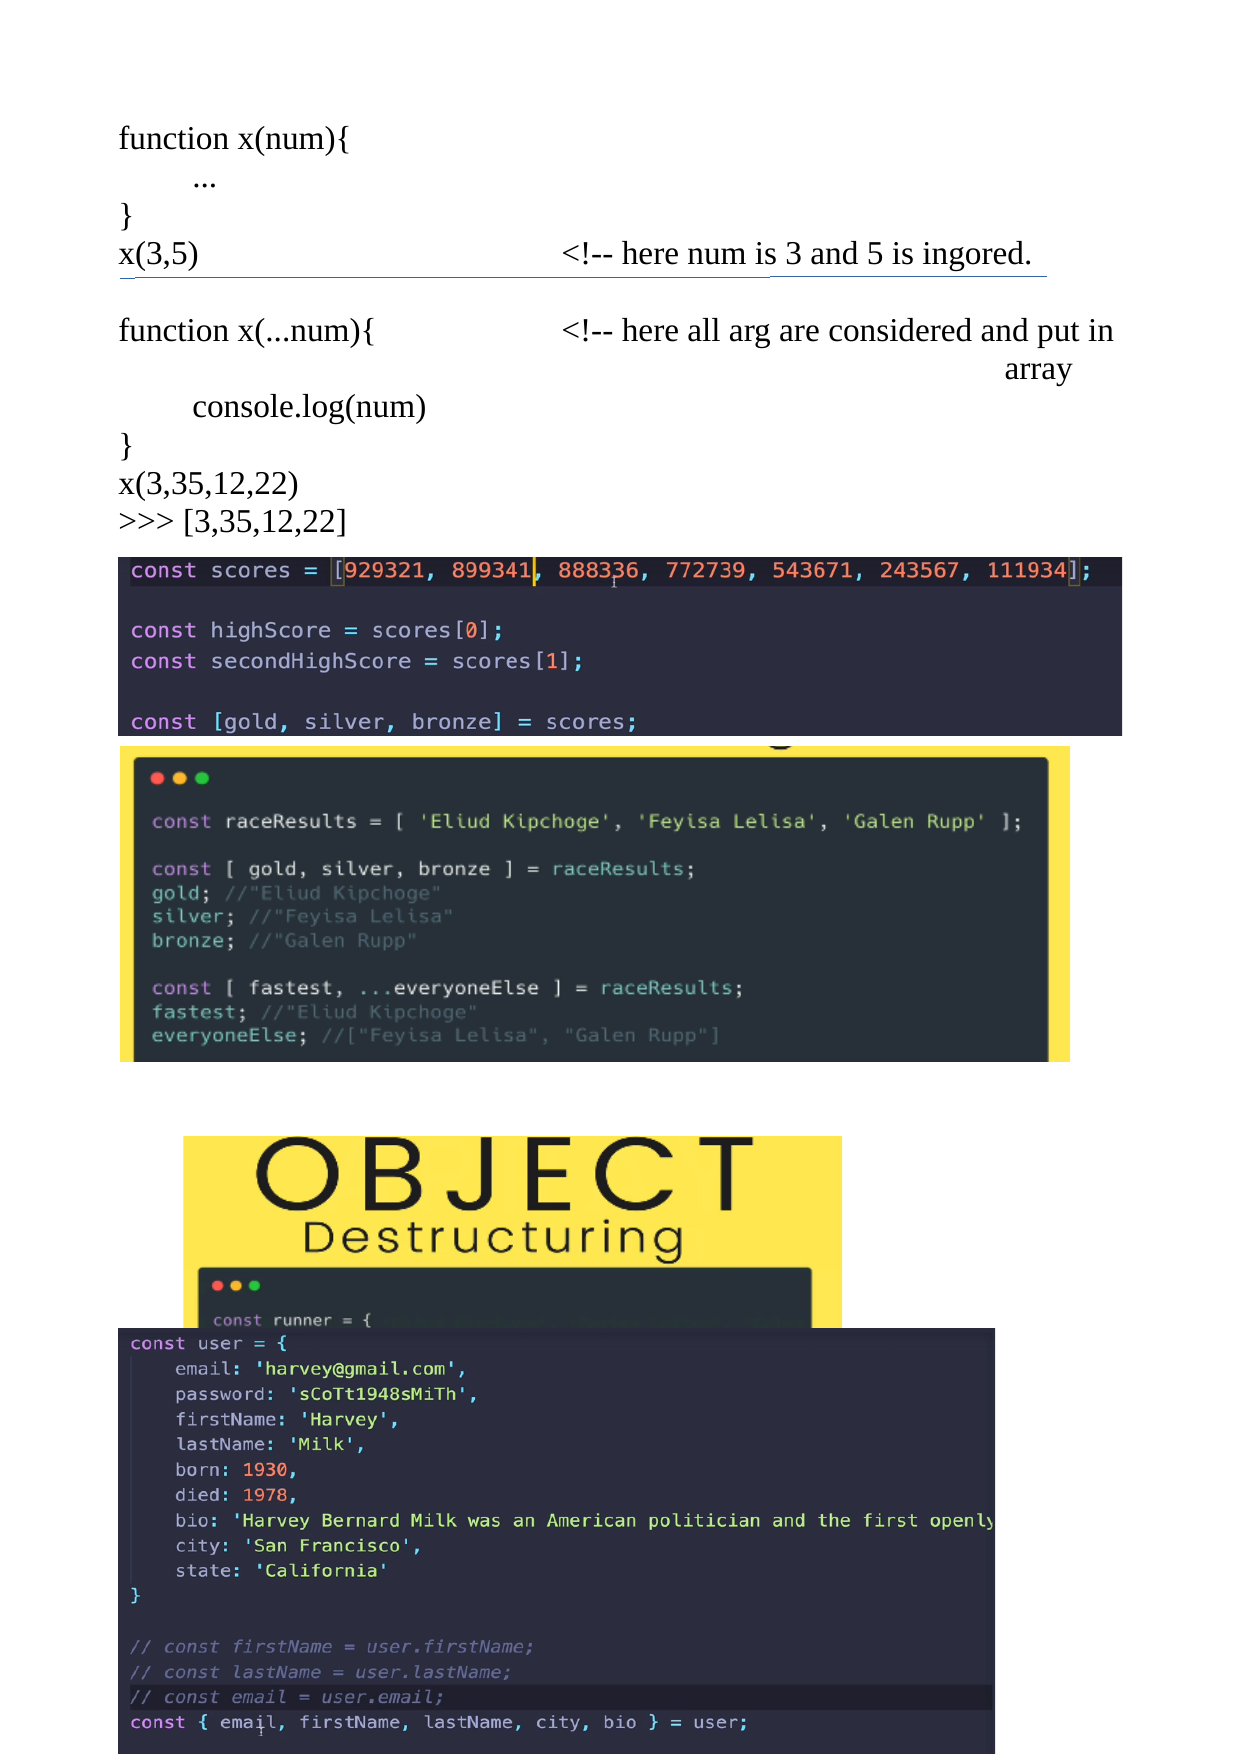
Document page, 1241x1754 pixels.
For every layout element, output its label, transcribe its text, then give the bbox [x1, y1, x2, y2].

text } [118, 425, 1122, 463]
text >>> [3,35,12,22] [118, 501, 1122, 540]
text } [118, 195, 1122, 233]
text console.log(num) [118, 386, 1122, 425]
picture [120, 746, 1071, 1062]
text x(3,5) <!-- here num is 3 and 5 is ingored. [118, 233, 1122, 271]
text function x(...num){ <!-- here all arg are considered and put in [118, 310, 1122, 348]
text array [118, 348, 1122, 386]
text x(3,35,12,22) [118, 463, 1122, 501]
text ... [118, 156, 1122, 195]
text function x(num){ [118, 118, 1122, 156]
picture [118, 1136, 996, 1754]
picture [118, 557, 1123, 736]
